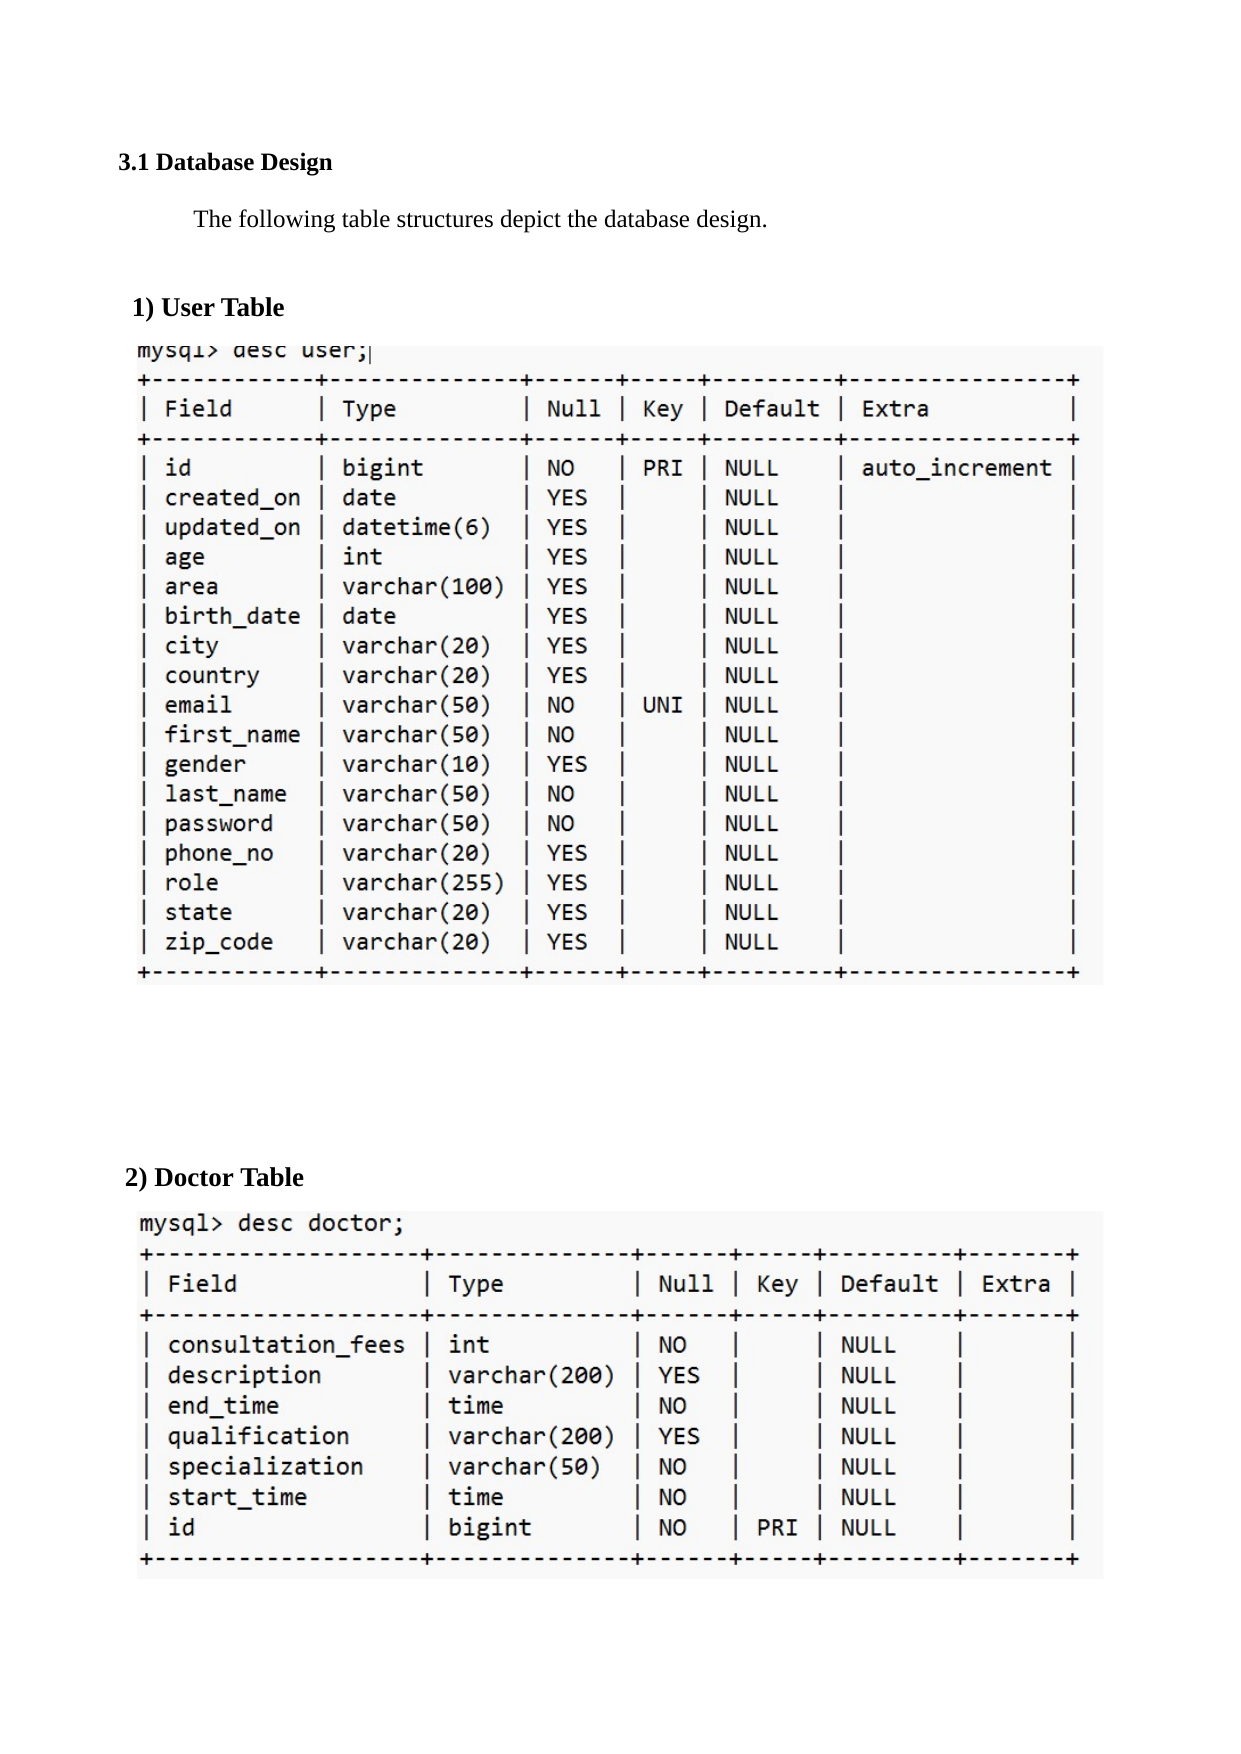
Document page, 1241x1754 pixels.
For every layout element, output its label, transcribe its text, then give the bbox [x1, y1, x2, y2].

picture [136, 1211, 1104, 1579]
text The following table structures depict the database design. [156, 204, 1122, 233]
picture [136, 346, 1104, 985]
text 1) User Table [118, 291, 1122, 322]
text 3.1 Database Design [118, 147, 1122, 176]
text 2) Doctor Table [118, 1161, 1122, 1192]
